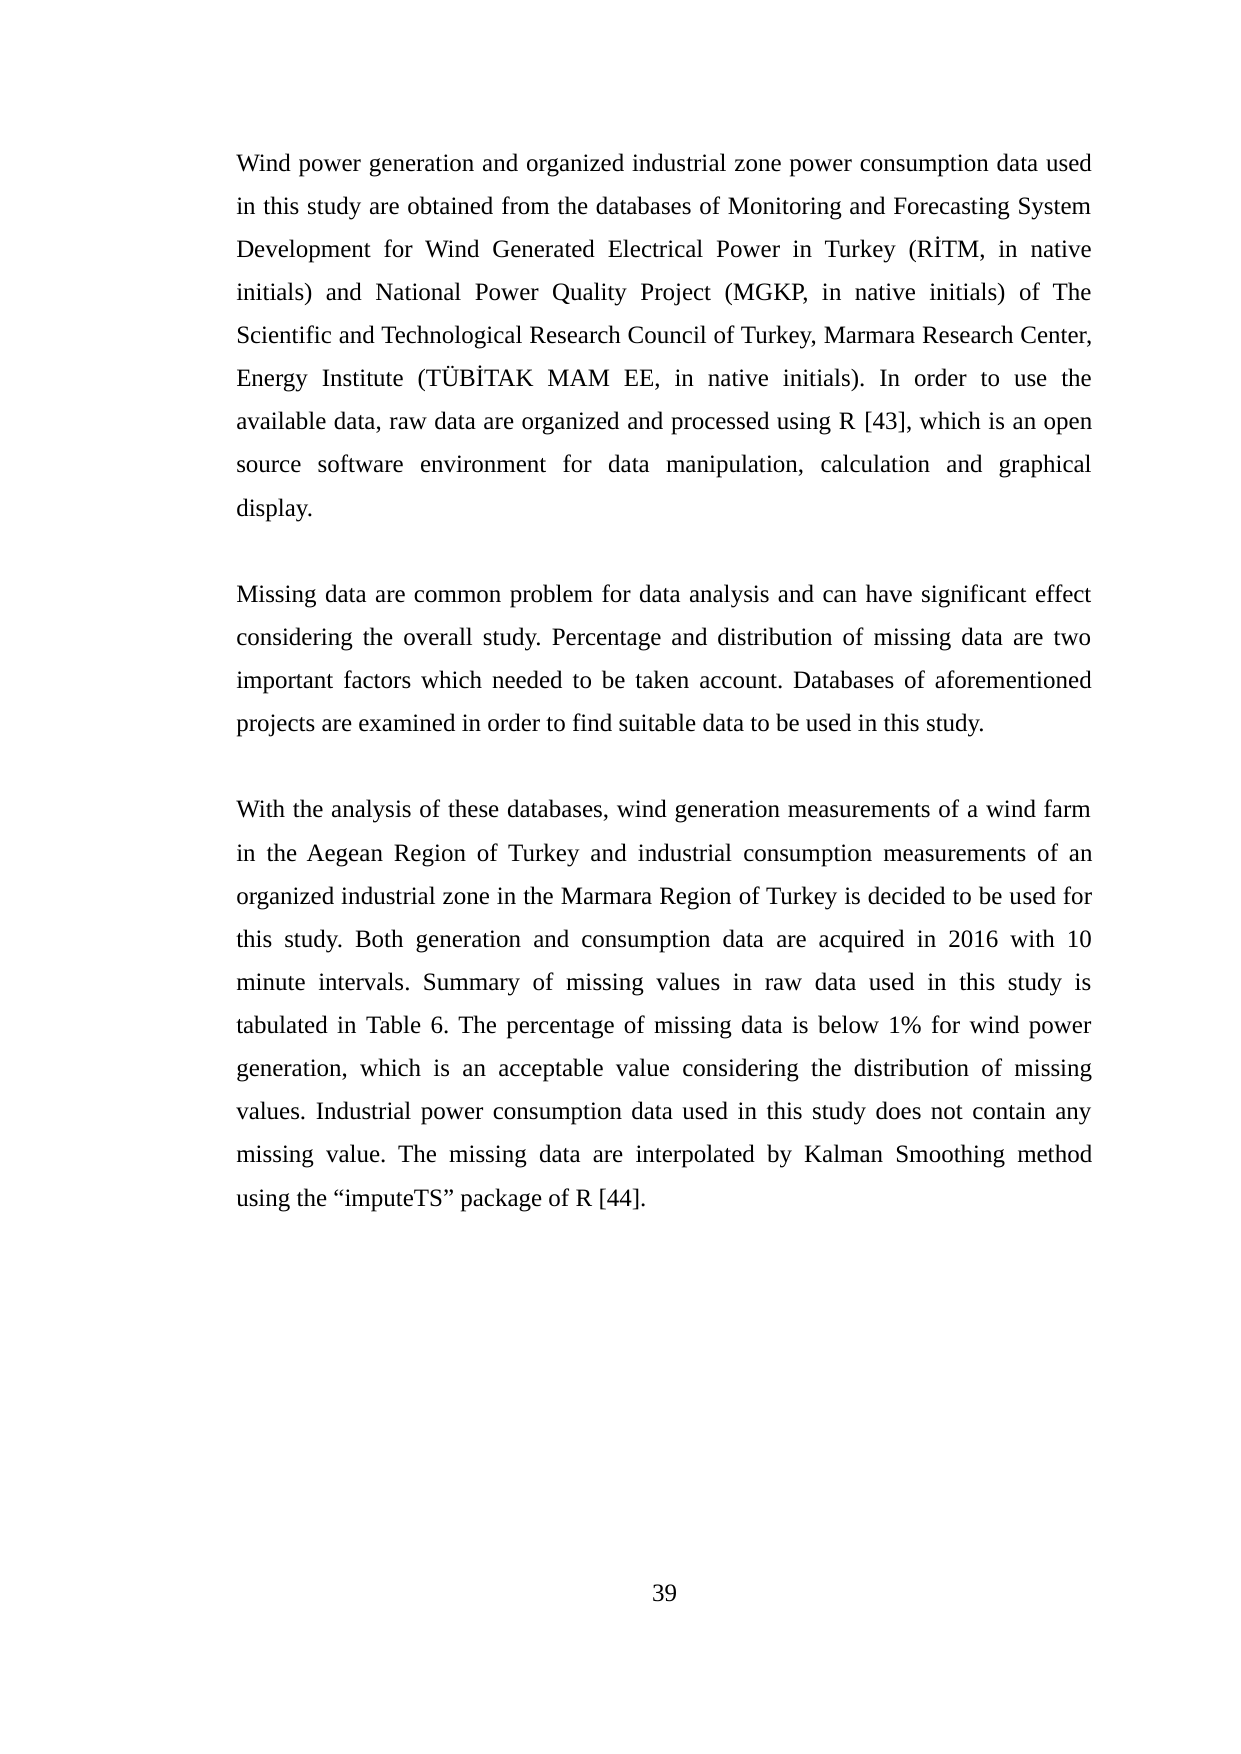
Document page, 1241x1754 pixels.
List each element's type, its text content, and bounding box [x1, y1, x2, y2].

text Wind power generation and organized industrial zone power consumption data used in this study are obtained from the databases of Monitoring and Forecasting System Development for Wind Generated Electrical Power in Turkey (RİTM, in native initials) and National Power Quality Project (MGKP, in native initials) of The Scientific and Technological Research Council of Turkey, Marmara Research Center, Energy Institute (TÜBİTAK MAM EE, in native initials). In order to use the available data, raw data are organized and processed using R [43], which is an open source software environment for data manipulation, calculation and graphical display. [236, 148, 1093, 521]
text Missing data are common problem for data analysis and can have significant effect considering the overall study. Percentage and distribution of missing data are two important factors which needed to be taken account. Databases of aforementioned projects are examined in order to find suitable data to be used in this study. [236, 579, 1093, 737]
text With the analysis of these databases, wind generation measurements of a wind farm in the Aegean Region of Turkey and industrial consumption measurements of an organized industrial zone in the Marmara Region of Turkey is decided to be used for this study. Both generation and consumption data are acquired in 2016 with 10 minute intervals. Summary of missing values in raw data used in this study is tabulated in Table 6. The percentage of missing data is below 1% for wind power generation, which is an acceptable value considering the distribution of missing values. Industrial power consumption data used in this study does not contain any missing value. The missing data are interpolated by Kalman Smoothing method using the “imputeTS” package of R [44]. [236, 794, 1093, 1211]
